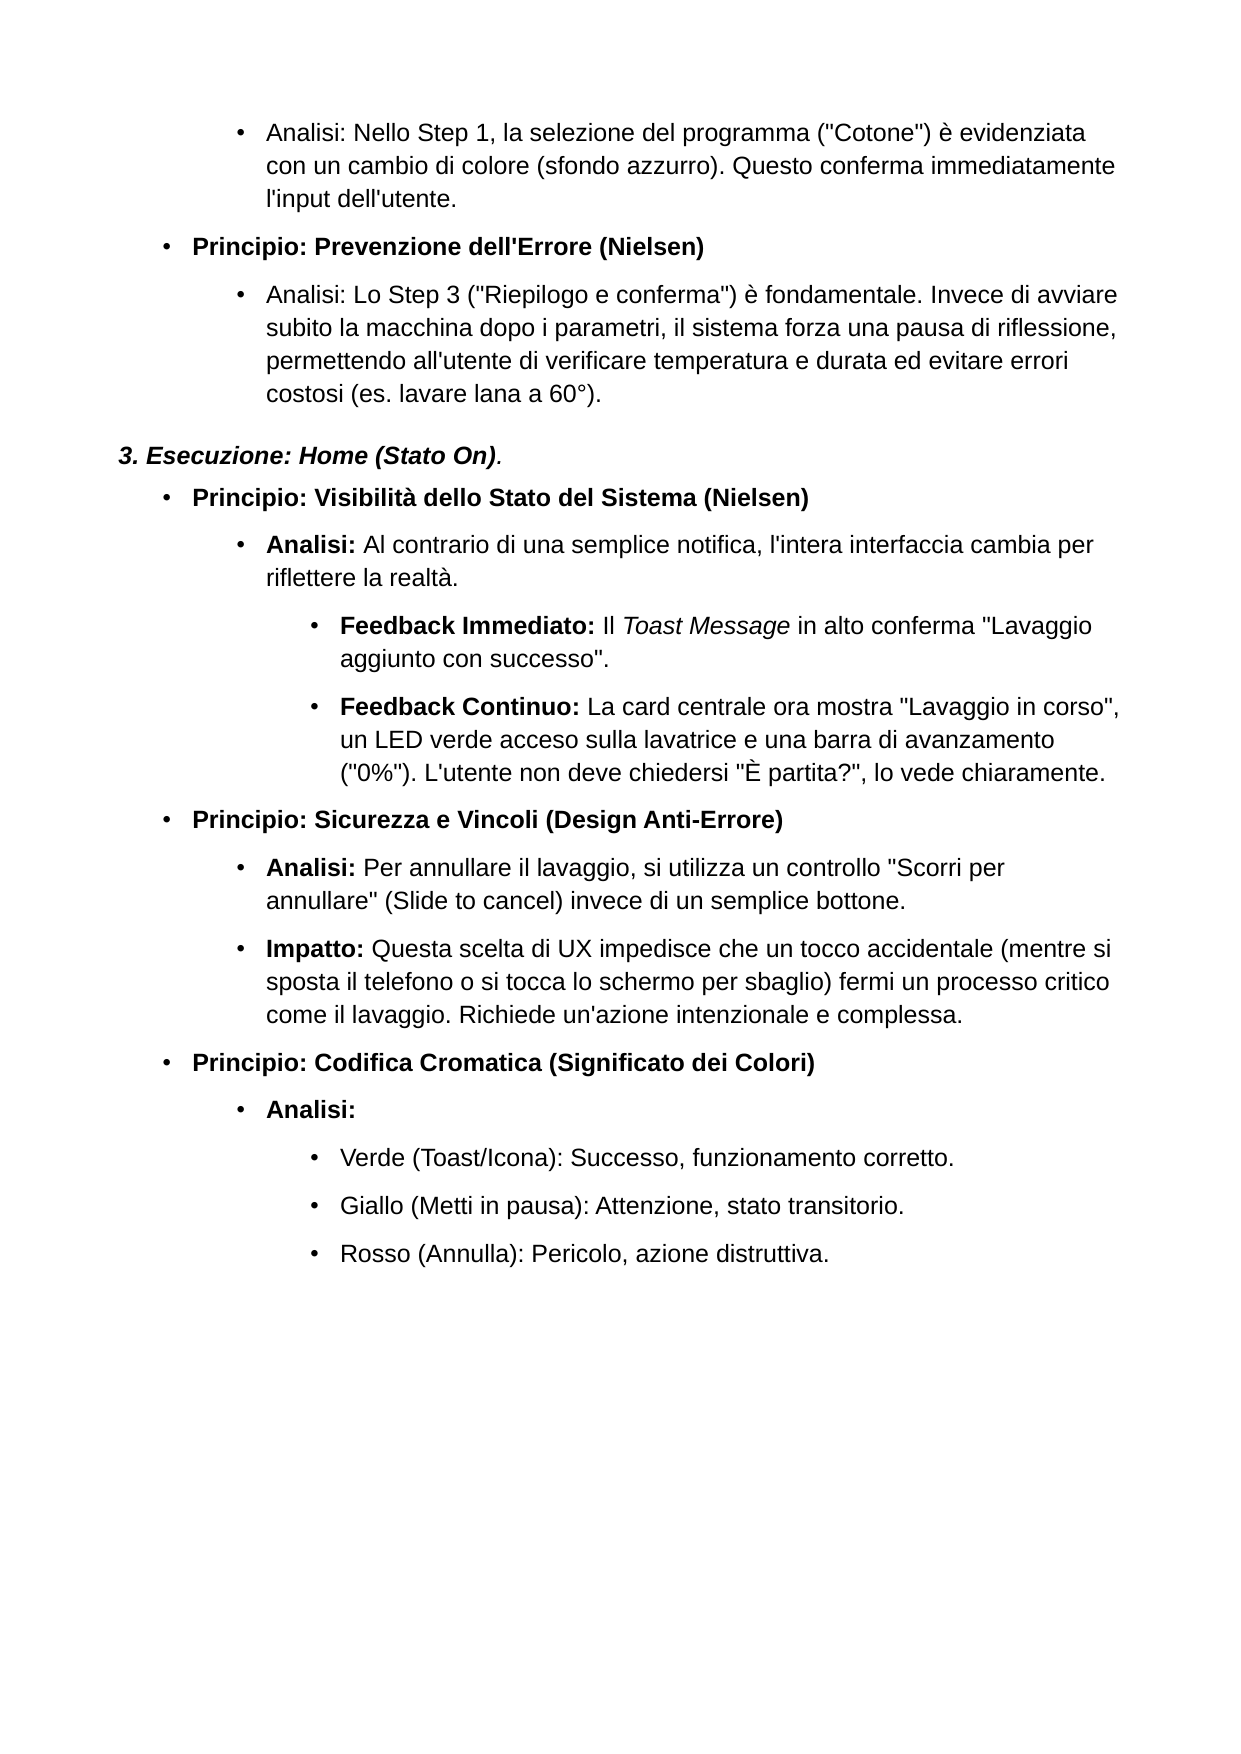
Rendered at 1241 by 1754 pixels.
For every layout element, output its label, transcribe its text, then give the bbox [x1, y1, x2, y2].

list Giallo (Metti in pausa): Attenzione, stato transitorio. [310, 1191, 1122, 1220]
list Verde (Toast/Icona): Successo, funzionamento corretto. [310, 1143, 1122, 1172]
list Impatto: Questa scelta di UX impedisce che un tocco accidentale (mentre si sposta il telefono o si tocca lo schermo per sbaglio) fermi un processo critico come il lavaggio. Richiede un'azione intenzionale e complessa. [236, 934, 1122, 1029]
list Principio: Sicurezza e Vincoli (Design Anti-Errore) [162, 806, 1122, 834]
list Analisi: Al contrario di una semplice notifica, l'intera interfaccia cambia per riflettere la realtà. [236, 530, 1122, 592]
list Analisi: [236, 1095, 1122, 1124]
list Analisi: Nello Step 1, la selezione del programma ("Cotone") è evidenziata con un cambio di colore (sfondo azzurro). Questo conferma immediatamente l'input dell'utente. [236, 118, 1122, 213]
list Rosso (Annulla): Pericolo, azione distruttiva. [310, 1238, 1122, 1267]
list Analisi: Per annullare il lavaggio, si utilizza un controllo "Scorri per annullare" (Slide to cancel) invece di un semplice bottone. [236, 853, 1122, 915]
list Analisi: Lo Step 3 ("Riepilogo e conferma") è fondamentale. Invece di avviare subito la macchina dopo i parametri, il sistema forza una pausa di riflessione, permettendo all'utente di verificare temperatura e durata ed evitare errori costosi (es. lavare lana a 60°). [236, 279, 1122, 407]
list Principio: Codifica Cromatica (Significato dei Colori) [162, 1048, 1122, 1077]
subtitle 3. Esecuzione: Home (Stato On). [118, 439, 1122, 470]
list Feedback Continuo: La card centrale ora mostra "Lavaggio in corso", un LED verde acceso sulla lavatrice e una barra di avanzamento ("0%"). L'utente non deve chiedersi "È partita?", lo vede chiaramente. [310, 692, 1122, 787]
list Principio: Prevenzione dell'Errore (Nielsen) [162, 232, 1122, 261]
list Principio: Visibilità dello Stato del Sistema (Nielsen) [162, 483, 1122, 511]
list Feedback Immediato: Il Toast Message in alto conferma "Lavaggio aggiunto con successo". [310, 611, 1122, 673]
